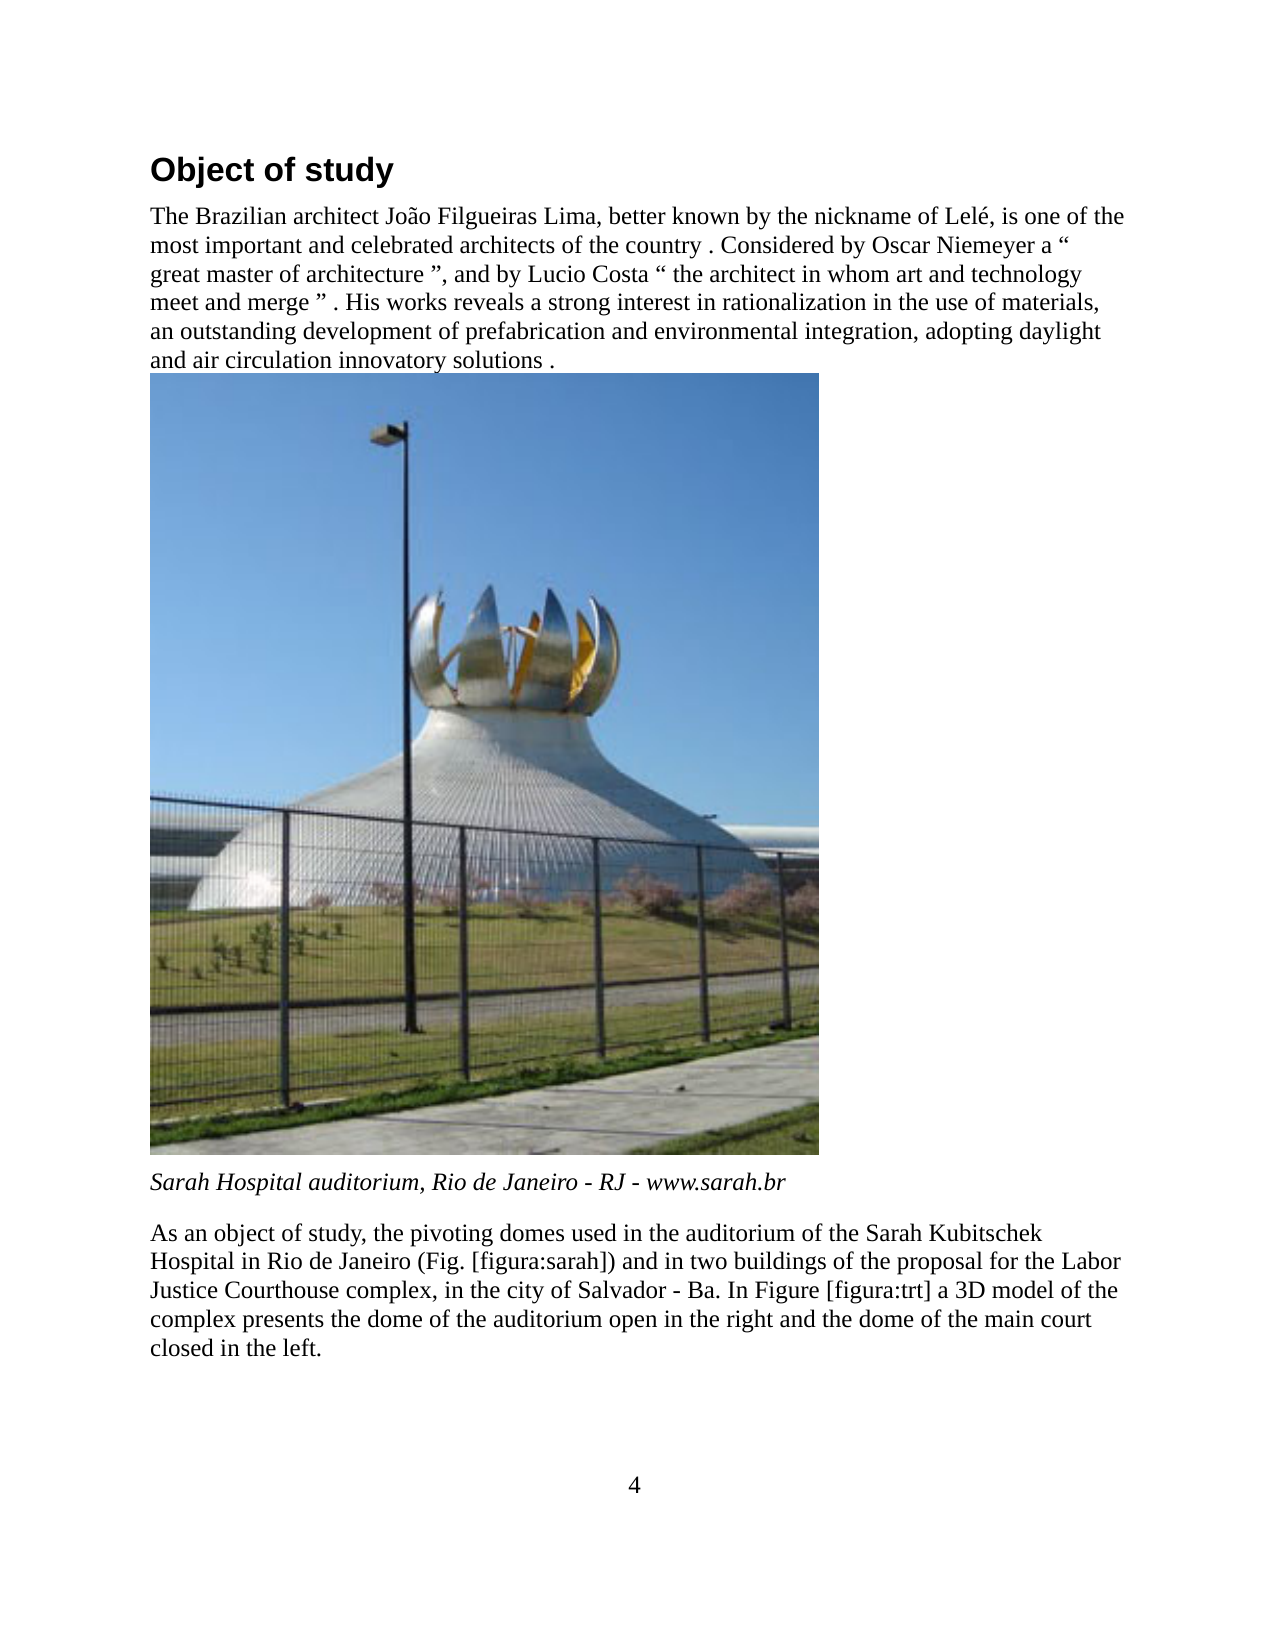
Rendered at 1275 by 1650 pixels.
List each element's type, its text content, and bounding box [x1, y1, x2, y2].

subtitle Object of study [150, 150, 1125, 189]
picture [150, 373, 819, 1155]
text As an object of study, the pivoting domes used in the auditorium of the Sarah Kubitschek Hospital in Rio de Janeiro (Fig. [figura:sarah]) and in two buildings of the proposal for the Labor Justice Courthouse complex, in the city of Salvador - Ba. In Figure [figura:trt] a 3D model of the complex presents the dome of the auditorium open in the right and the dome of the main court closed in the left. [150, 1218, 1125, 1361]
text The Brazilian architect João Filgueiras Lima, better known by the nickname of Lelé, is one of the most important and celebrated architects of the country . Considered by Oscar Niemeyer a “ great master of architecture ”, and by Lucio Costa “ the architect in whom art and technology meet and merge ” . His works reveals a strong interest in rationalization in the use of materials, an outstanding development of prefabrication and environmental integration, adopting daylight and air circulation innovatory solutions . [150, 201, 1125, 374]
text Sarah Hospital auditorium, Rio de Janeiro - RJ - www.sarah.br [150, 1167, 1125, 1196]
